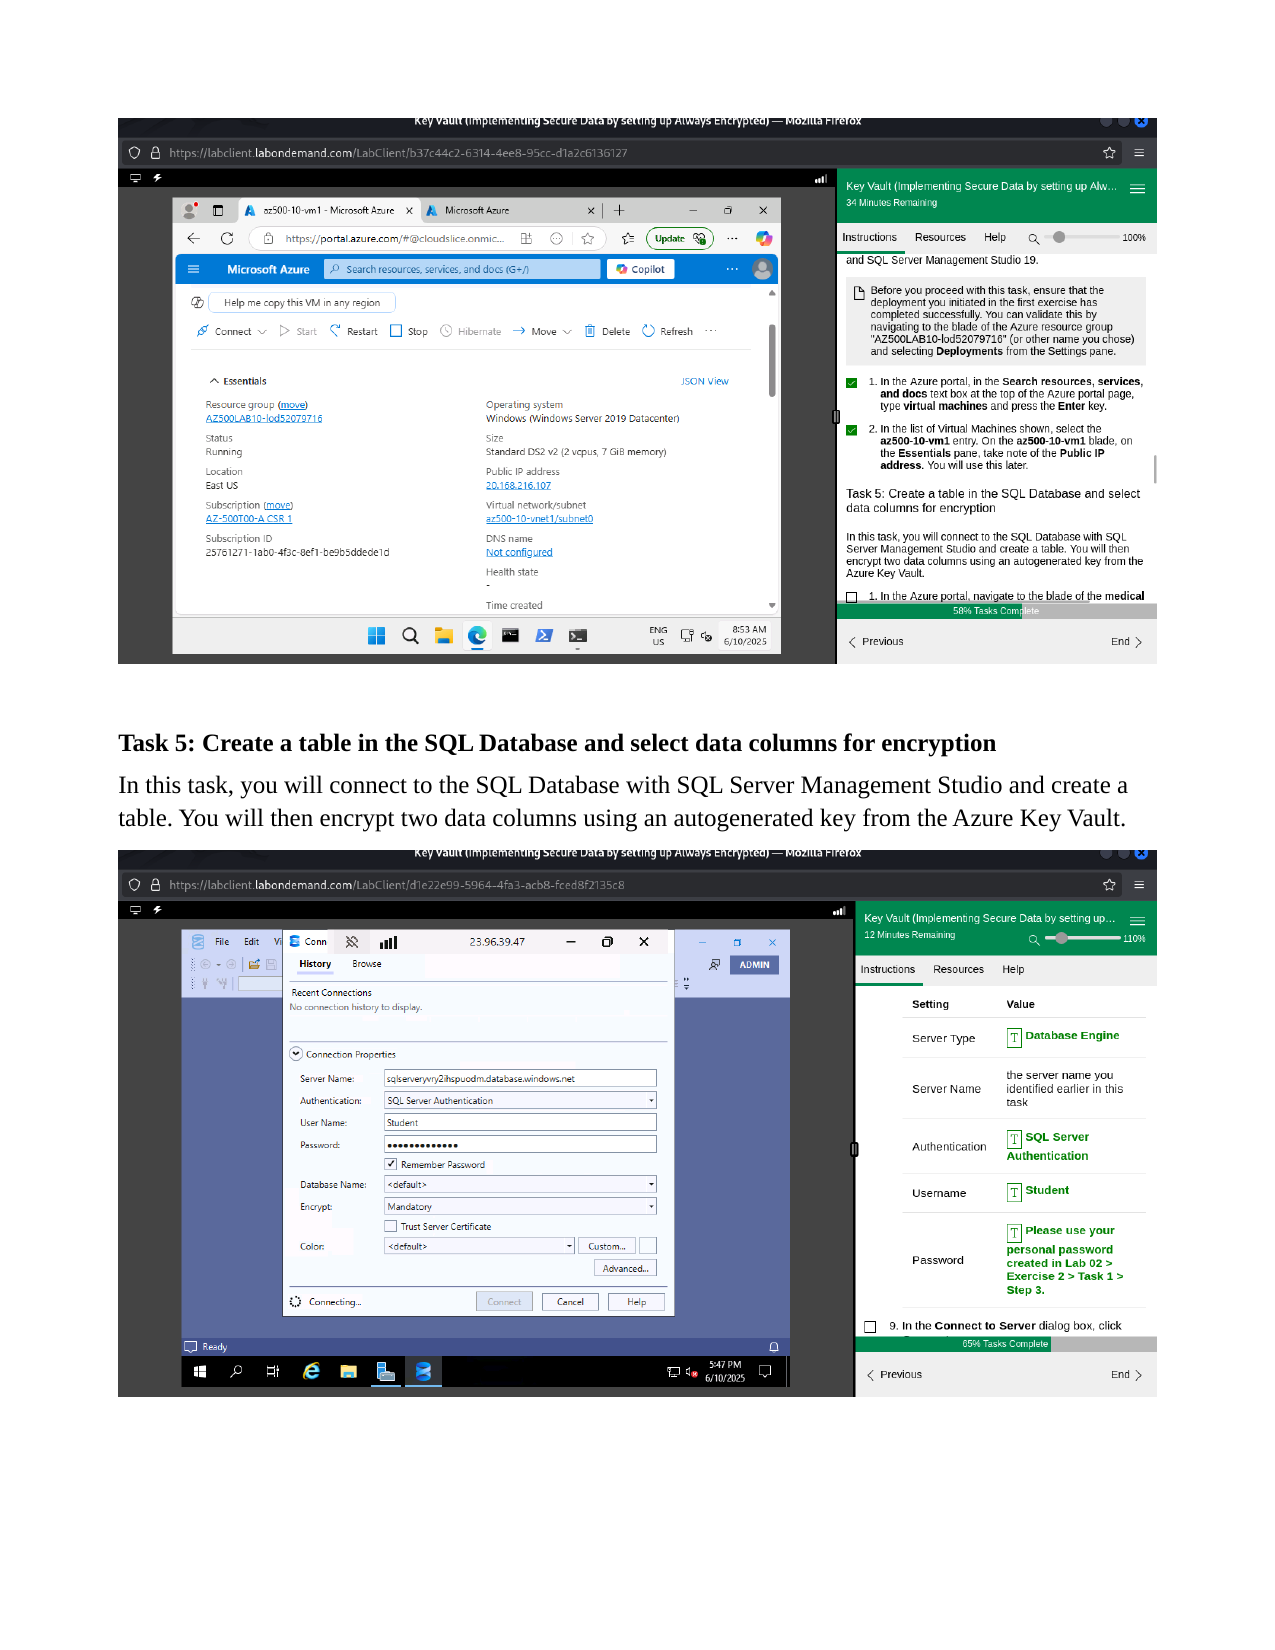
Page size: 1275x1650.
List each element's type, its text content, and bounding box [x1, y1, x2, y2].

picture [118, 850, 1157, 1397]
picture [118, 118, 1157, 664]
subtitle Task 5: Create a table in the SQL Database and select data columns for encryption [118, 728, 1157, 757]
text In this task, you will connect to the SQL Database with SQL Server Management Studio and create a table. You will then encrypt two data columns using an autogenerated key from the Azure Key Vault. [118, 770, 1157, 831]
